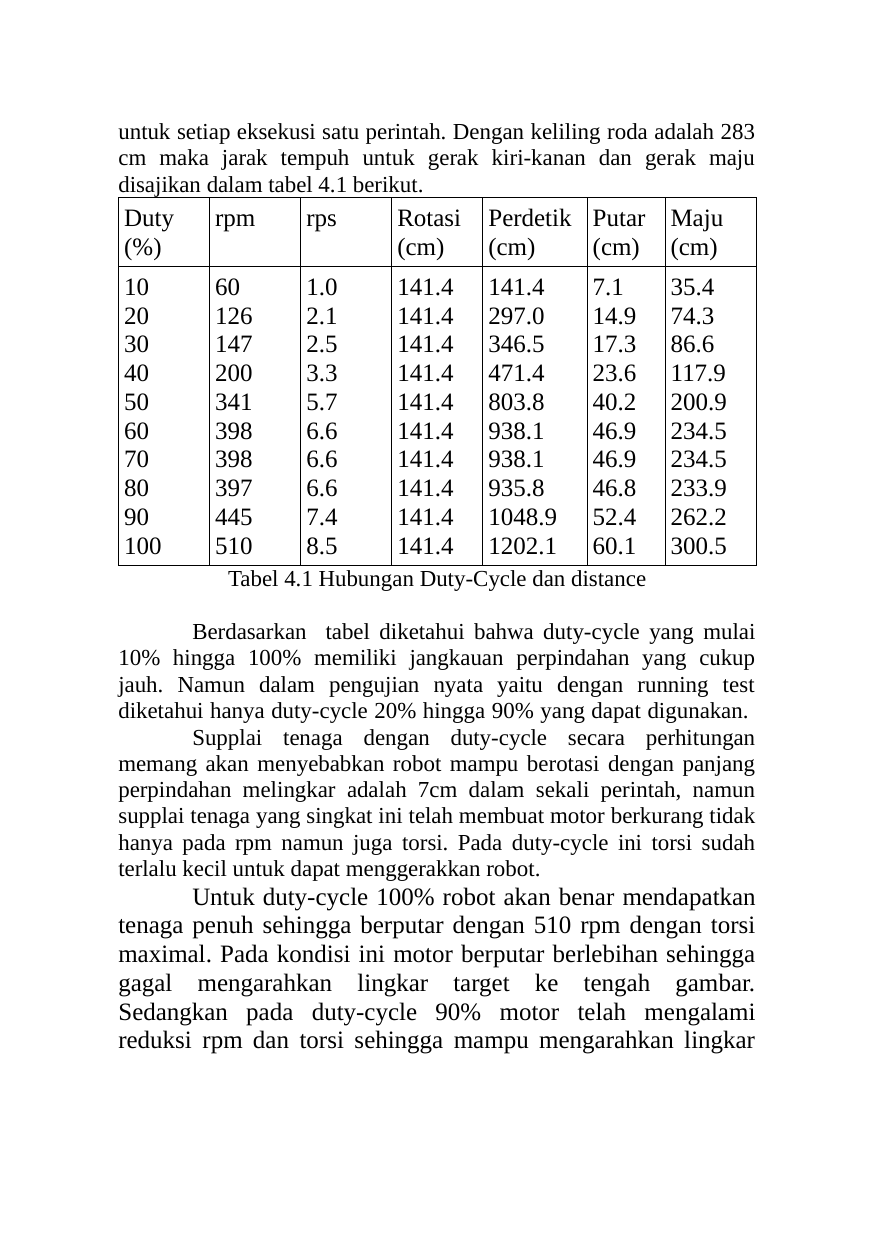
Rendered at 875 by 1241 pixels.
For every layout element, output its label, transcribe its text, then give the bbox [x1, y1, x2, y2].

table_header rps [301, 198, 391, 266]
text Berdasarkan tabel diketahui bahwa duty-cycle yang mulai 10% hingga 100% memiliki jangkauan perpindahan yang cukup jauh. Namun dalam pengujian nyata yaitu dengan running test diketahui hanya duty-cycle 20% hingga 90% yang dapat digunakan. Supplai tenaga dengan duty-cycle secara perhitungan memang akan menyebabkan robot mampu berotasi dengan panjang perpindahan melingkar adalah 7cm dalam sekali perintah, namun supplai tenaga yang singkat ini telah membuat motor berkurang tidak hanya pada rpm namun juga torsi. Pada duty-cycle ini torsi sudah terlalu kecil untuk dapat menggerakkan robot. [118, 618, 756, 882]
text Untuk duty-cycle 100% robot akan benar mendapatkan tenaga penuh sehingga berputar dengan 510 rpm dengan torsi maximal. Pada kondisi ini motor berputar berlebihan sehingga gagal mengarahkan lingkar target ke tengah gambar. Sedangkan pada duty-cycle 90% motor telah mengalami reduksi rpm dan torsi sehingga mampu mengarahkan lingkar [118, 882, 756, 1054]
table_cell 141.4 141.4 141.4 141.4 141.4 141.4 141.4 141.4 141.4 141.4 [392, 267, 482, 565]
table_header Putar (cm) [588, 198, 665, 266]
table_header Rotasi (cm) [392, 198, 482, 266]
table_cell 1.0 2.1 2.5 3.3 5.7 6.6 6.6 6.6 7.4 8.5 [301, 267, 391, 565]
table_cell 141.4 297.0 346.5 471.4 803.8 938.1 938.1 935.8 1048.9 1202.1 [483, 267, 587, 565]
text untuk setiap eksekusi satu perintah. Dengan keliling roda adalah 283 cm maka jarak tempuh untuk gerak kiri-kanan dan gerak maju disajikan dalam tabel 4.1 berikut. [118, 118, 756, 197]
table_cell 7.1 14.9 17.3 23.6 40.2 46.9 46.9 46.8 52.4 60.1 [588, 267, 665, 565]
table_header Perdetik (cm) [483, 198, 587, 266]
table_header Maju (cm) [666, 198, 756, 266]
table_cell 35.4 74.3 86.6 117.9 200.9 234.5 234.5 233.9 262.2 300.5 [666, 267, 756, 565]
table_cell 60 126 147 200 341 398 398 397 445 510 [210, 267, 300, 565]
table_header rpm [210, 198, 300, 266]
table_header Duty (%) [119, 198, 209, 266]
table_cell 10 20 30 40 50 60 70 80 90 100 [119, 267, 209, 565]
text Tabel 4.1 Hubungan Duty-Cycle dan distance [118, 566, 756, 592]
